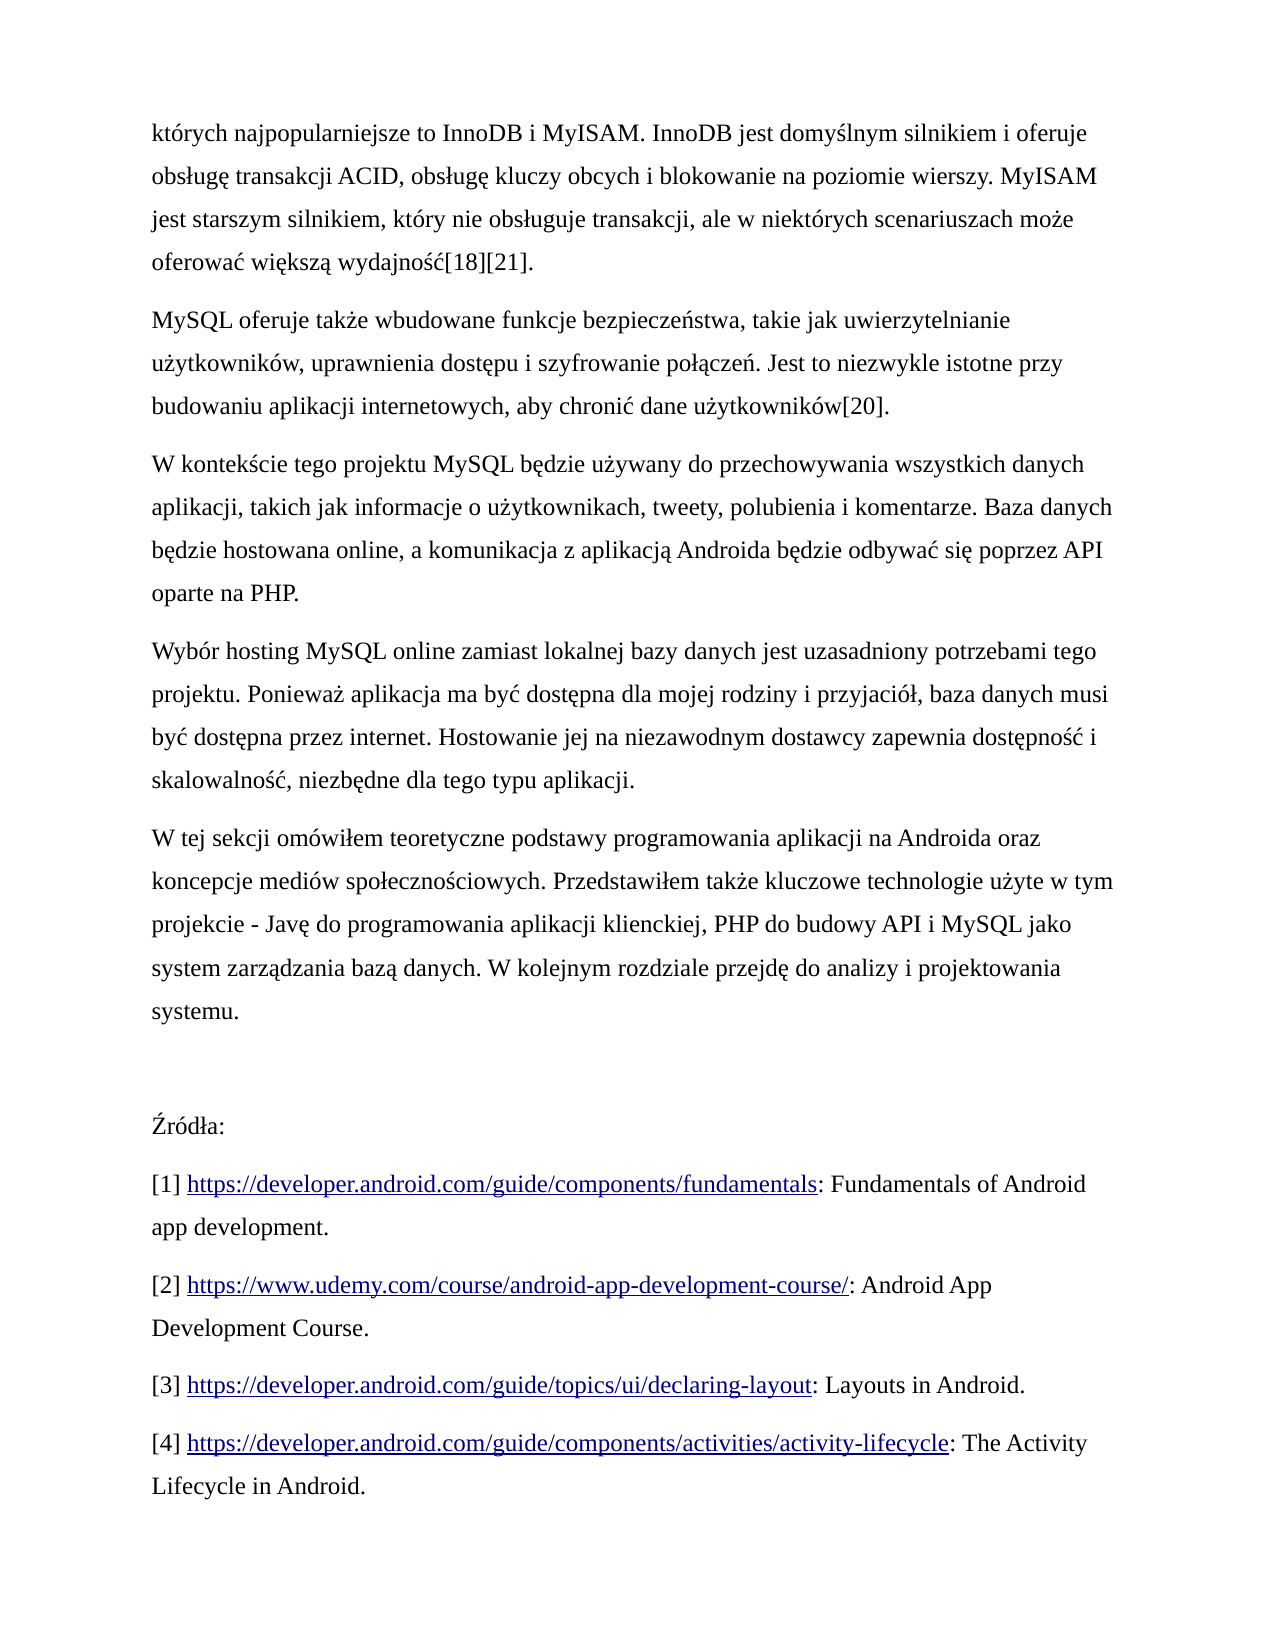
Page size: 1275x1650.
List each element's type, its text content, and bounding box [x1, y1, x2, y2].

text W tej sekcji omówiłem teoretyczne podstawy programowania aplikacji na Androida oraz koncepcje mediów społecznościowych. Przedstawiłem także kluczowe technologie użyte w tym projekcie - Javę do programowania aplikacji klienckiej, PHP do budowy API i MySQL jako system zarządzania bazą danych. W kolejnym rozdziale przejdę do analizy i projektowania systemu. [151, 823, 1123, 1024]
text W kontekście tego projektu MySQL będzie używany do przechowywania wszystkich danych aplikacji, takich jak informacje o użytkownikach, tweety, polubienia i komentarze. Baza danych będzie hostowana online, a komunikacja z aplikacją Androida będzie odbywać się poprzez API oparte na PHP. [151, 449, 1123, 607]
text MySQL oferuje także wbudowane funkcje bezpieczeństwa, takie jak uwierzytelnianie użytkowników, uprawnienia dostępu i szyfrowanie połączeń. Jest to niezwykle istotne przy budowaniu aplikacji internetowych, aby chronić dane użytkowników[20]. [151, 305, 1123, 420]
text Źródła: [151, 1111, 1123, 1140]
text których najpopularniejsze to InnoDB i MyISAM. InnoDB jest domyślnym silnikiem i oferuje obsługę transakcji ACID, obsługę kluczy obcych i blokowanie na poziomie wierszy. MyISAM jest starszym silnikiem, który nie obsługuje transakcji, ale w niektórych scenariuszach może oferować większą wydajność[18][21]. [151, 118, 1123, 276]
text [1] https://developer.android.com/guide/components/fundamentals: Fundamentals of Android app development. [151, 1169, 1123, 1241]
text [2] https://www.udemy.com/course/android-app-development-course/: Android App Development Course. [151, 1270, 1123, 1342]
text Wybór hosting MySQL online zamiast lokalnej bazy danych jest uzasadniony potrzebami tego projektu. Ponieważ aplikacja ma być dostępna dla mojej rodziny i przyjaciół, baza danych musi być dostępna przez internet. Hostowanie jej na niezawodnym dostawcy zapewnia dostępność i skalowalność, niezbędne dla tego typu aplikacji. [151, 636, 1123, 794]
text [3] https://developer.android.com/guide/topics/ui/declaring-layout: Layouts in Android. [151, 1371, 1123, 1399]
text [4] https://developer.android.com/guide/components/activities/activity-lifecycle: The Activity Lifecycle in Android. [151, 1428, 1123, 1500]
